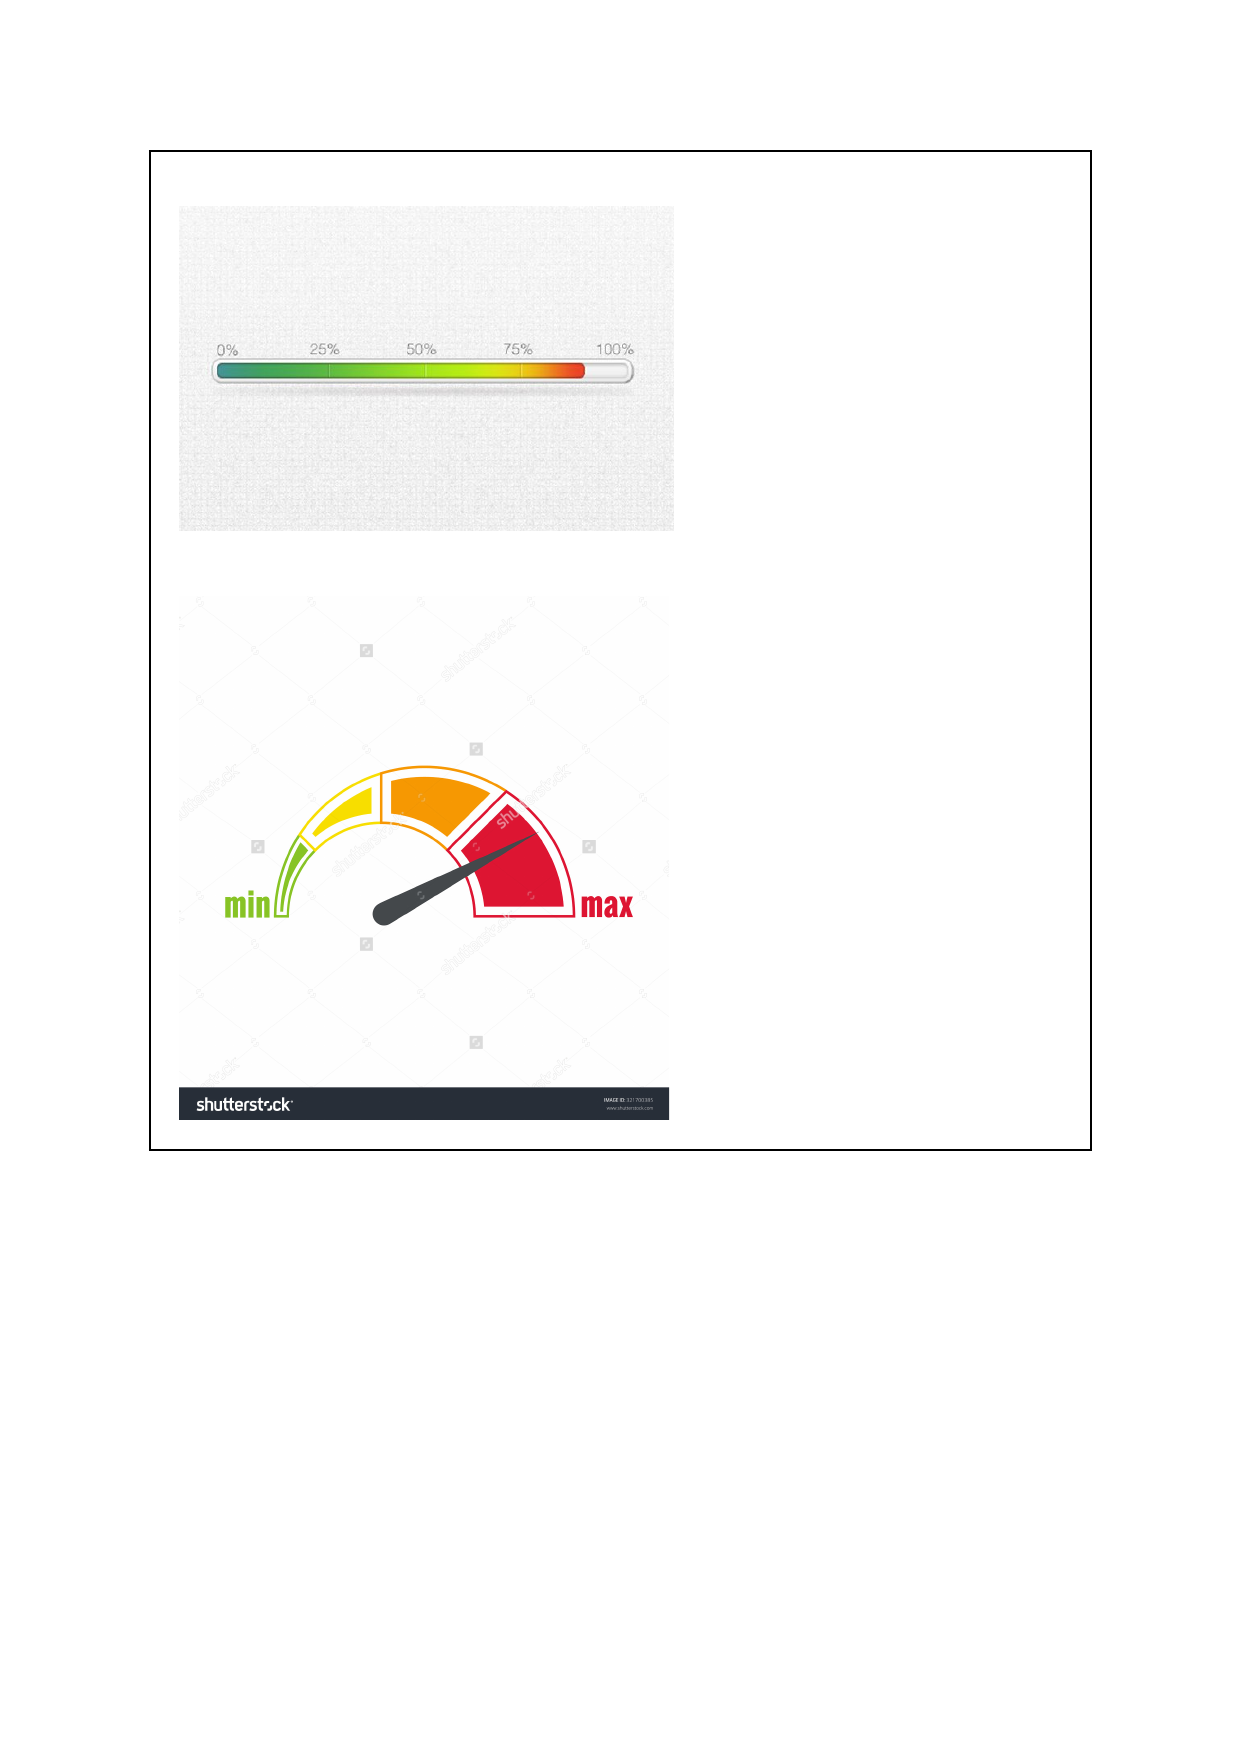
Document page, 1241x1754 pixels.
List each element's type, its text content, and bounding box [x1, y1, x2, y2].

table_header Tipus: Problema Descripció breu: Ambigüitat de la visualització visual de la puntuació verda Principi: Recognition rather than recall Detall: Per un usuari novell, és complicat que identifiqui correctament a simple vista que el cercle vermell vol dir que te una puntuació verda negativa, ja que no té cap referència de comparació ni cap text breu per veure-ho. Recomanació: Una solució que requereix molt poc canvi seria acompanyar el cercle vermell per un text breu que indiqui si la puntuació es bona o dolenta, com “Score: Low” Segurament una opció millor és utilitzar un altre tipus de control. Per exemple, una barra de progrés o un indicador d’escala podrien ser millors opcions per veure-ho. [151, 152, 1090, 1148]
picture [179, 206, 674, 531]
picture [179, 596, 670, 1120]
